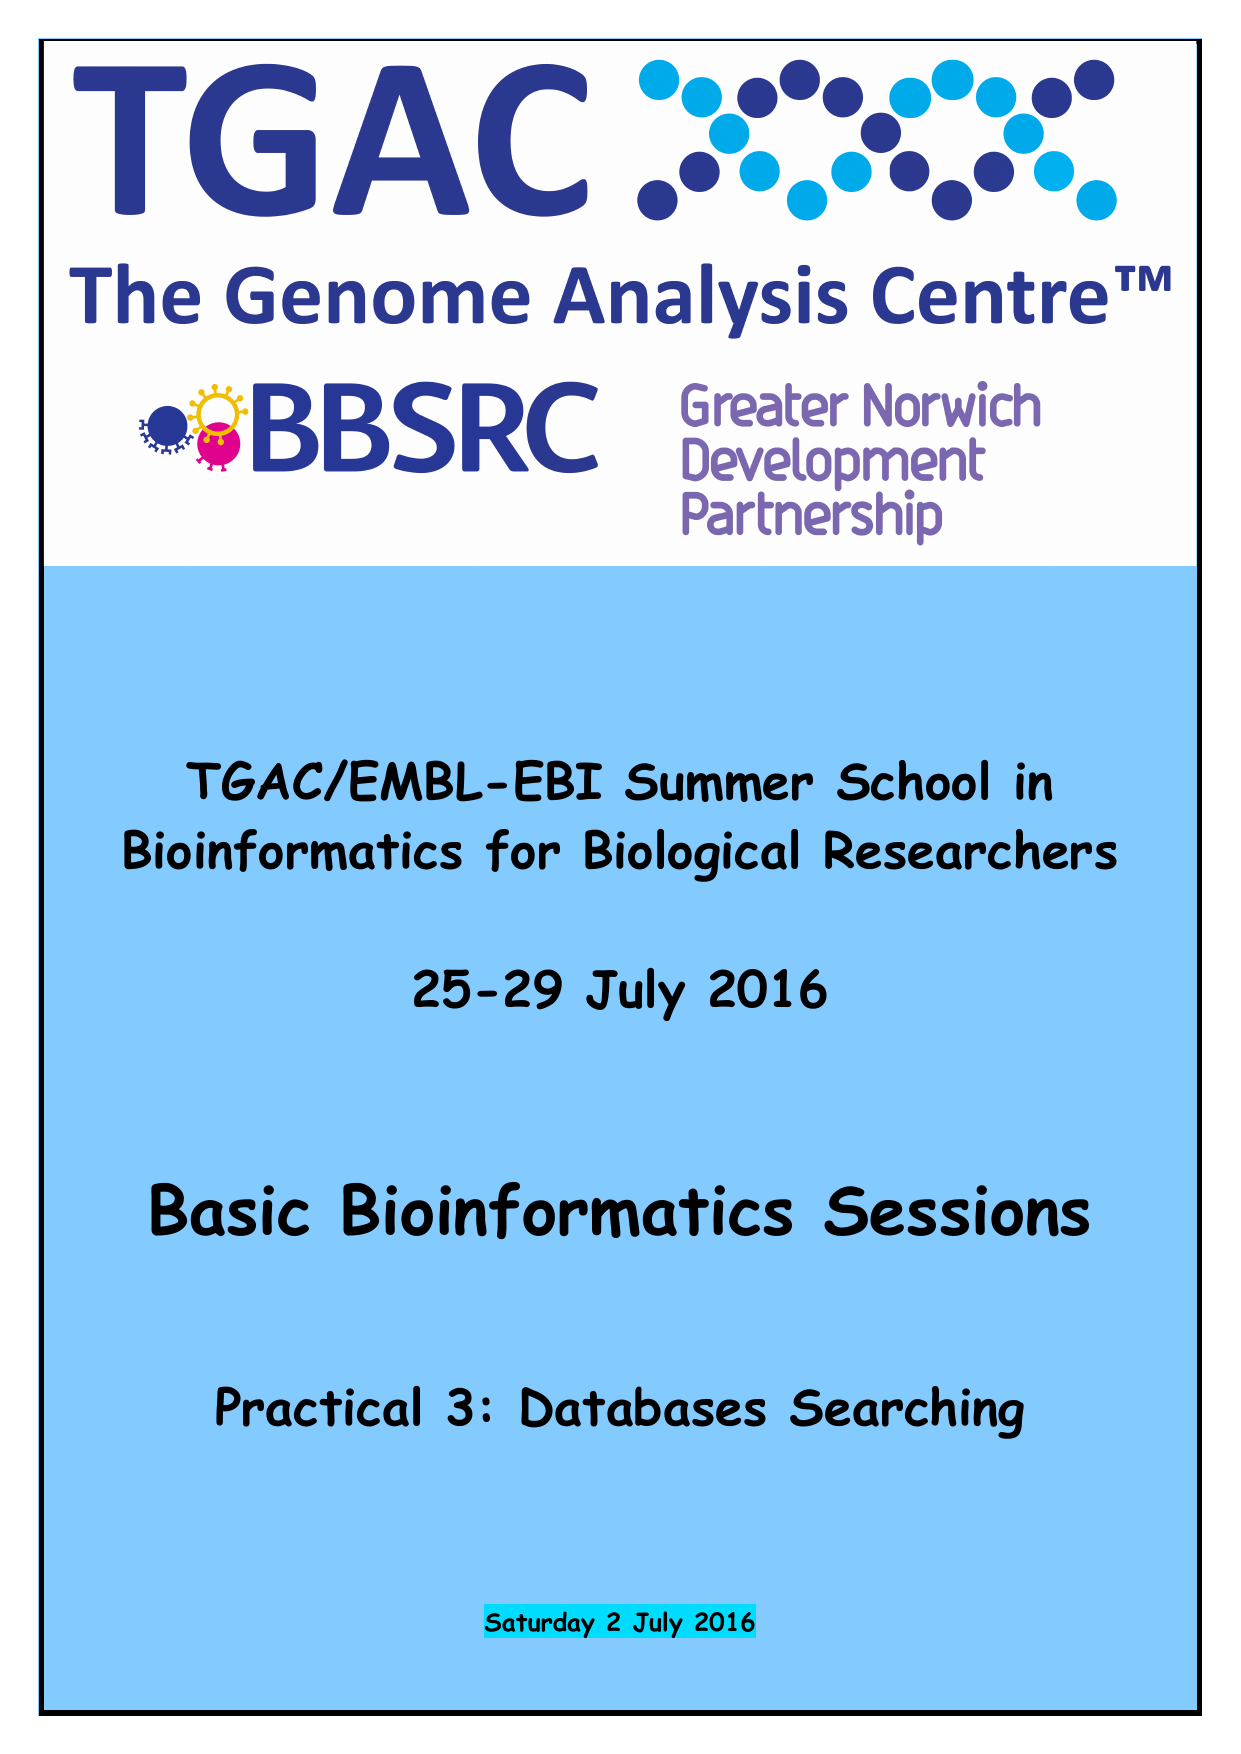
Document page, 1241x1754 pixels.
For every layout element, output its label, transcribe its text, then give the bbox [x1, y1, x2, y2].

text Practical 3: Databases Searching [44, 1371, 1197, 1440]
picture [43, 41, 1197, 566]
text TGAC/EMBL-EBI Summer School in Bioinformatics for Biological Researchers [44, 744, 1197, 883]
text Saturday 2 July 2016 [44, 1603, 1197, 1638]
text 25-29 July 2016 [44, 953, 1197, 1022]
text Basic Bioinformatics Sessions [44, 1161, 1197, 1254]
